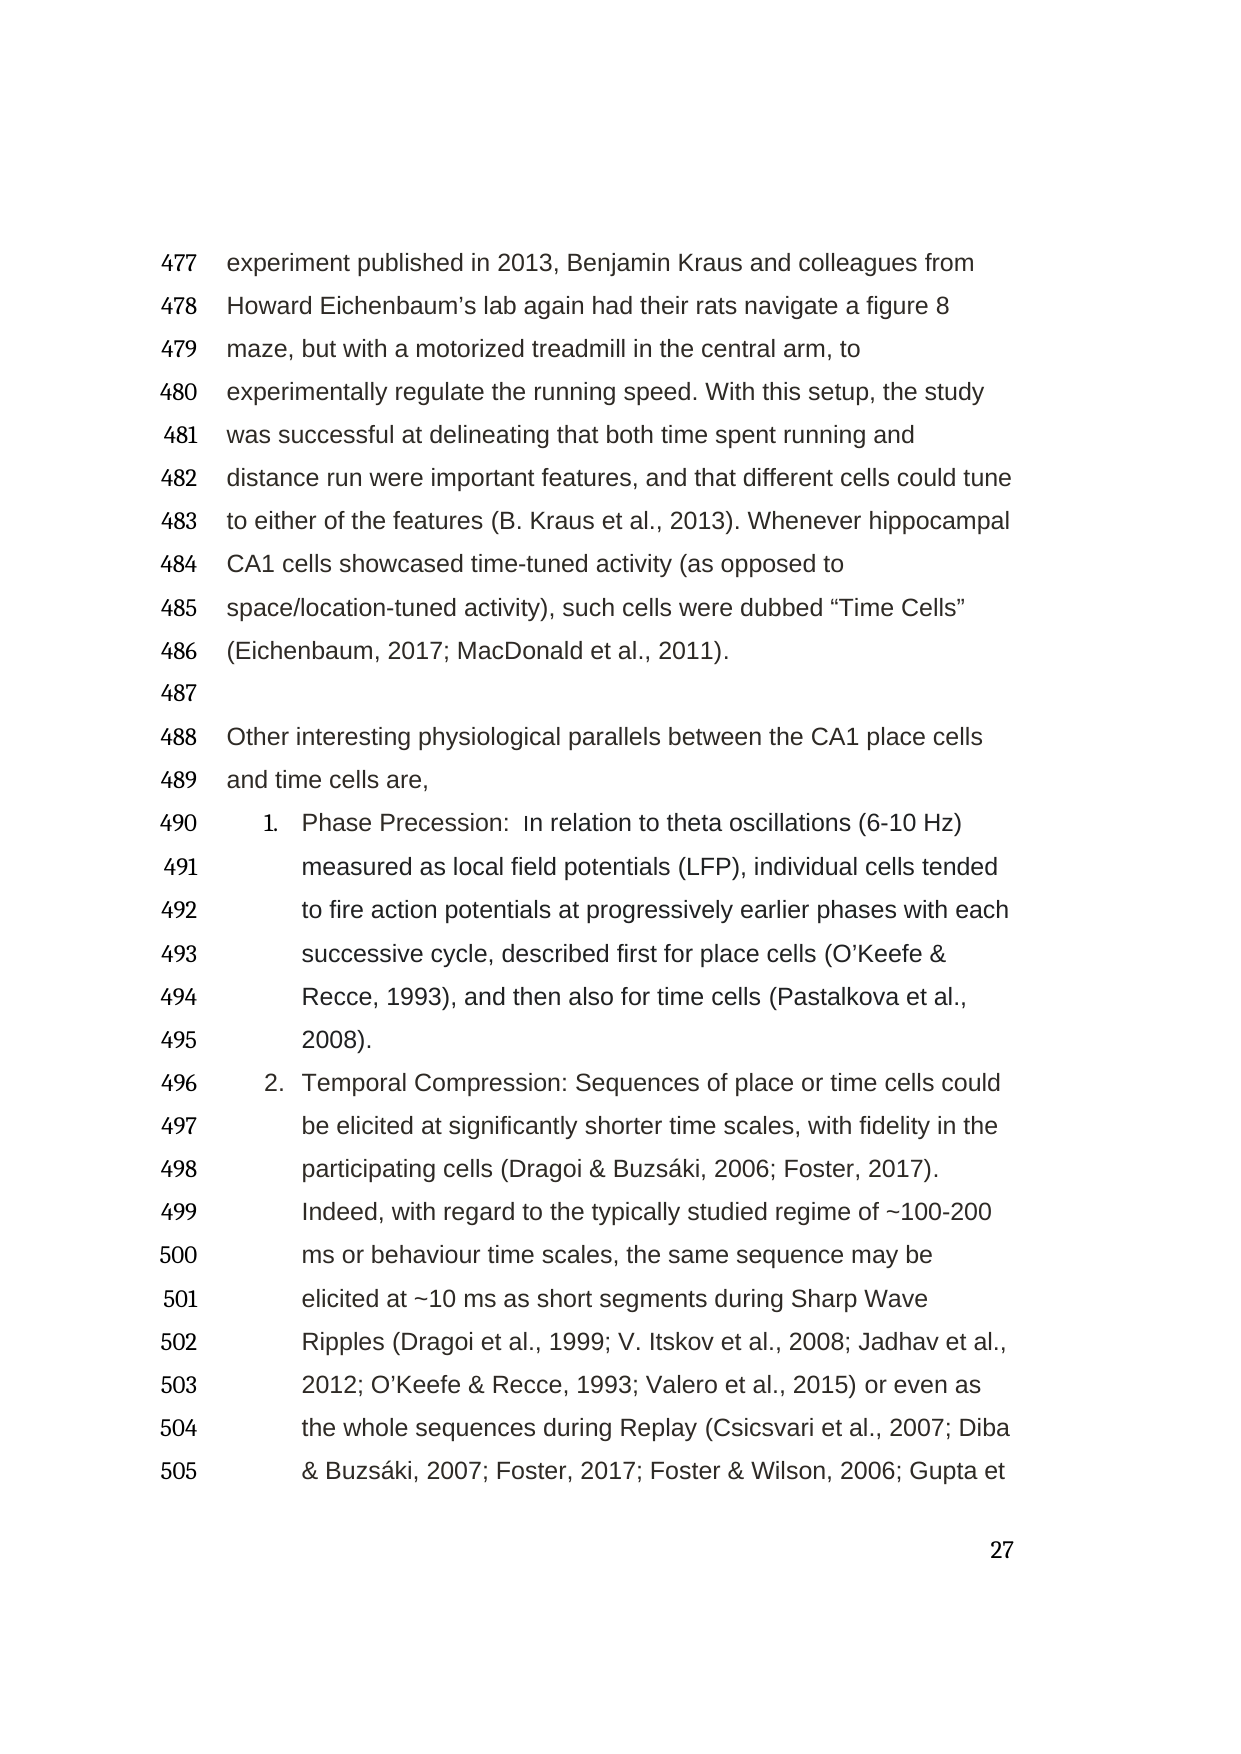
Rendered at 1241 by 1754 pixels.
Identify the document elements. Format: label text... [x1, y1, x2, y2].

list Phase Precession: In relation to theta oscillations (6-10 Hz) measured as local field potentials (LFP), individual cells tended to fire action potentials at progressively earlier phases with each successive cycle, described first for place cells (O’Keefe & Recce, 1993)⁠, and then also for time cells (Pastalkova et al., 2008)⁠. [264, 808, 1014, 1053]
text Other interesting physiological parallels between the CA1 place cells and time cells are, [226, 722, 1014, 794]
text experiment published in 2013, Benjamin Kraus and colleagues from Howard Eichenbaum’s lab again had their rats navigate a figure 8 maze, but with a motorized treadmill in the central arm, to experimentally regulate the running speed. With this setup, the study was successful at delineating that both time spent running and distance run were important features, and that different cells could tune to either of the features (B. Kraus et al., 2013)⁠. Whenever hippocampal CA1 cells showcased time-tuned activity (as opposed to space/location-tuned activity), such cells were dubbed “Time Cells” (Eichenbaum, 2017; MacDonald et al., 2011)⁠. [226, 248, 1014, 664]
list Temporal Compression: Sequences of place or time cells could be elicited at significantly shorter time scales, with fidelity in the participating cells (Dragoi & Buzsáki, 2006; Foster, 2017)⁠. Indeed, with regard to the typically studied regime of ~100-200 ms or behaviour time scales, the same sequence may be elicited at ~10 ms as short segments during Sharp Wave Ripples (Dragoi et al., 1999; V. Itskov et al., 2008; Jadhav et al., 2012; O’Keefe & Recce, 1993; Valero et al., 2015)⁠ or even as the whole sequences during Replay (Csicsvari et al., 2007; Diba & Buzsáki, 2007; Foster, 2017; Foster & Wilson, 2006; Gupta et [264, 1068, 1014, 1485]
